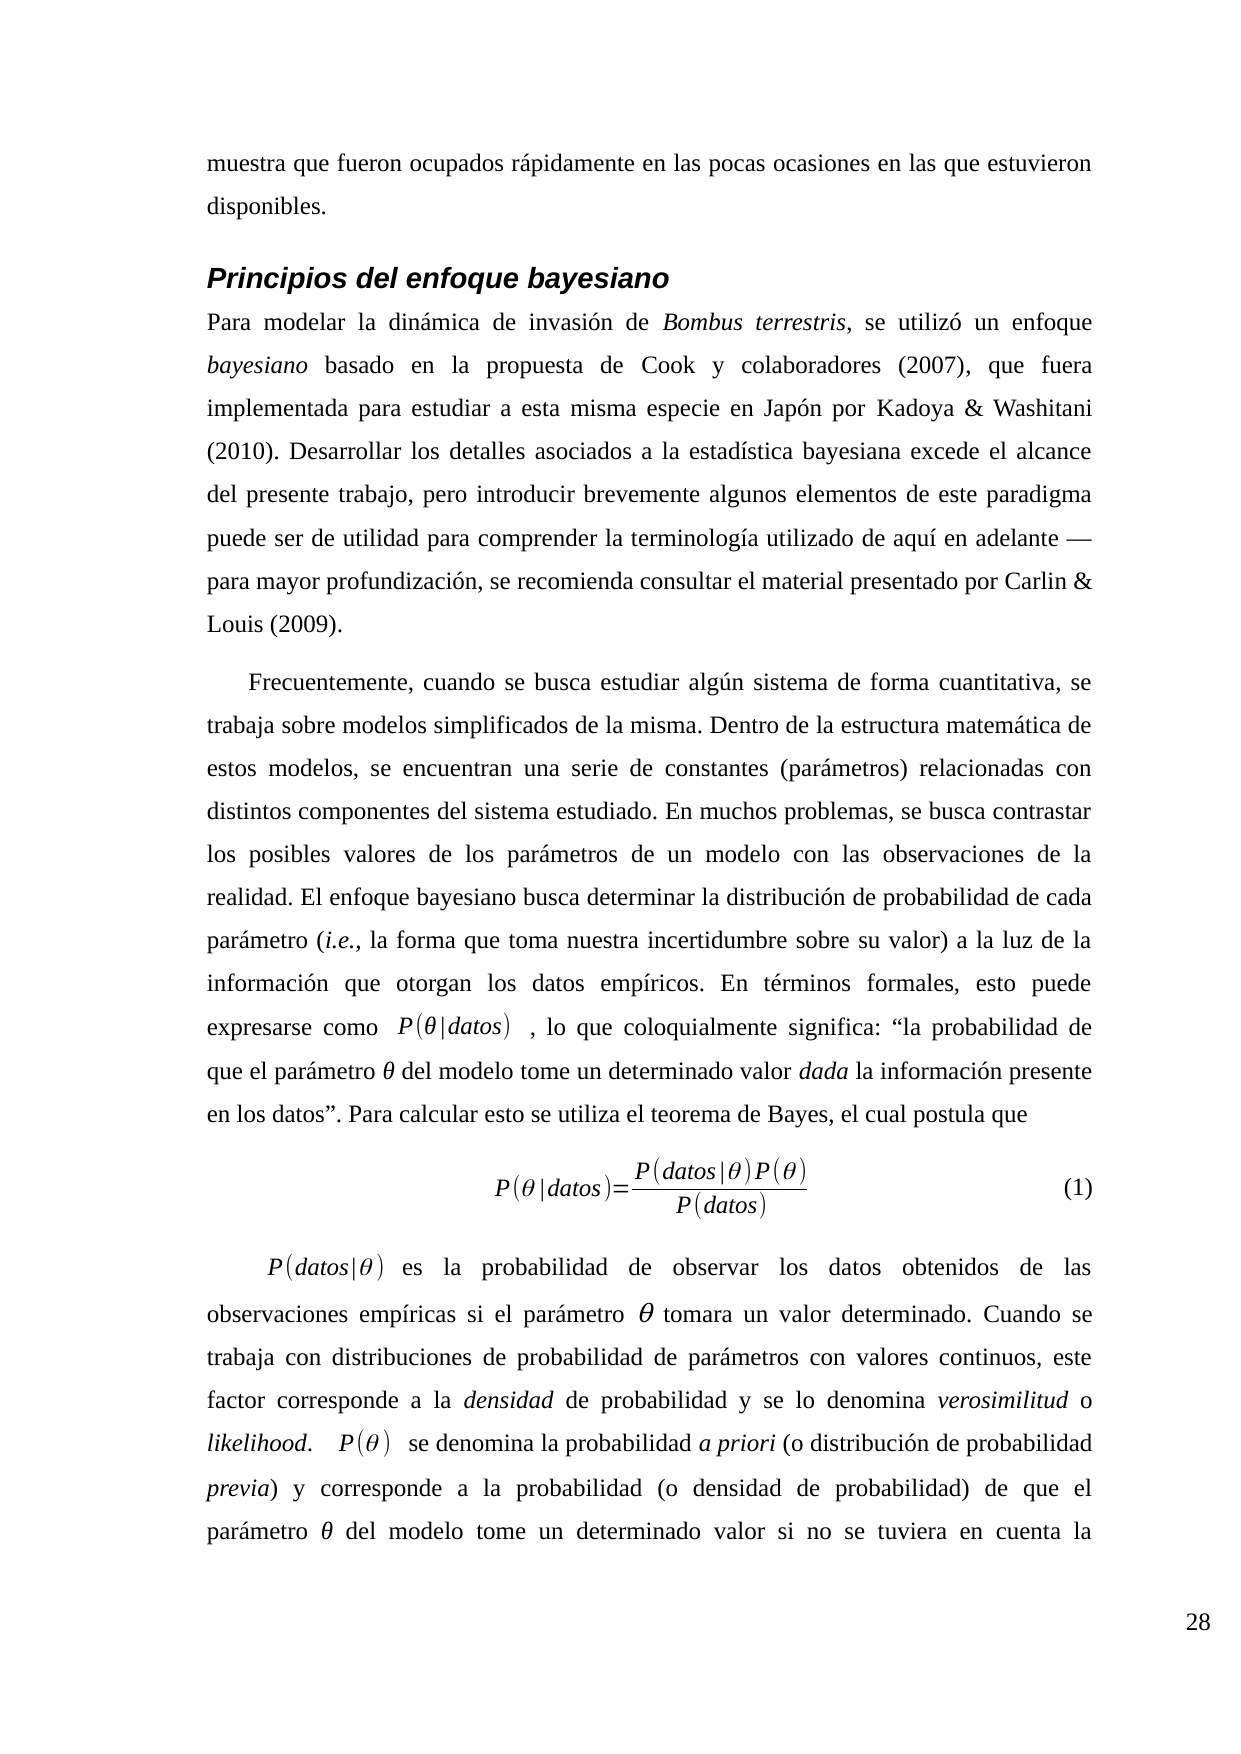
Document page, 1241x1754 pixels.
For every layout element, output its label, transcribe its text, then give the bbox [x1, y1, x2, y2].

table_header (1) [1025, 1157, 1093, 1252]
text muestra que fueron ocupados rápidamente en las pocas ocasiones en las que estuvieron disponibles. [207, 148, 1093, 219]
text es la probabilidad de observar los datos obtenidos de las observaciones empíricas si el parámetro θ tomara un valor determinado. Cuando se trabaja con distribuciones de probabilidad de parámetros con valores continuos, este factor corresponde a la densidad de probabilidad y se lo denomina verosimilitud o likelihood. se denomina la probabilidad a priori (o distribución de probabilidad previa) y corresponde a la probabilidad (o densidad de probabilidad) de que el parámetro θ del modelo tome un determinado valor si no se tuviera en cuenta la [207, 1252, 1093, 1545]
text Frecuentemente, cuando se busca estudiar algún sistema de forma cuantitativa, se trabaja sobre modelos simplificados de la misma. Dentro de la estructura matemática de estos modelos, se encuentran una serie de constantes (parámetros) relacionadas con distintos componentes del sistema estudiado. En muchos problemas, se busca contrastar los posibles valores de los parámetros de un modelo con las observaciones de la realidad. El enfoque bayesiano busca determinar la distribución de probabilidad de cada parámetro (i.e., la forma que toma nuestra incertidumbre sobre su valor) a la luz de la información que otorgan los datos empíricos. En términos formales, esto puede expresarse como, lo que coloquialmente significa: “la probabilidad de que el parámetro θ del modelo tome un determinado valor dada la información presente en los datos”. Para calcular esto se utiliza el teorema de Bayes, el cual postula que [207, 667, 1093, 1128]
text Para modelar la dinámica de invasión de Bombus terrestris, se utilizó un enfoque bayesiano basado en la propuesta de Cook y colaboradores (2007), que fuera implementada para estudiar a esta misma especie en Japón por Kadoya & Washitani (2010). Desarrollar los detalles asociados a la estadística bayesiana excede el alcance del presente trabajo, pero introducir brevemente algunos elementos de este paradigma puede ser de utilidad para comprender la terminología utilizado de aquí en adelante —para mayor profundización, se recomienda consultar el material presentado por Carlin & Louis (2009). [207, 307, 1093, 638]
table_header [207, 1157, 1025, 1252]
subtitle Principios del enfoque bayesiano [207, 261, 1093, 294]
